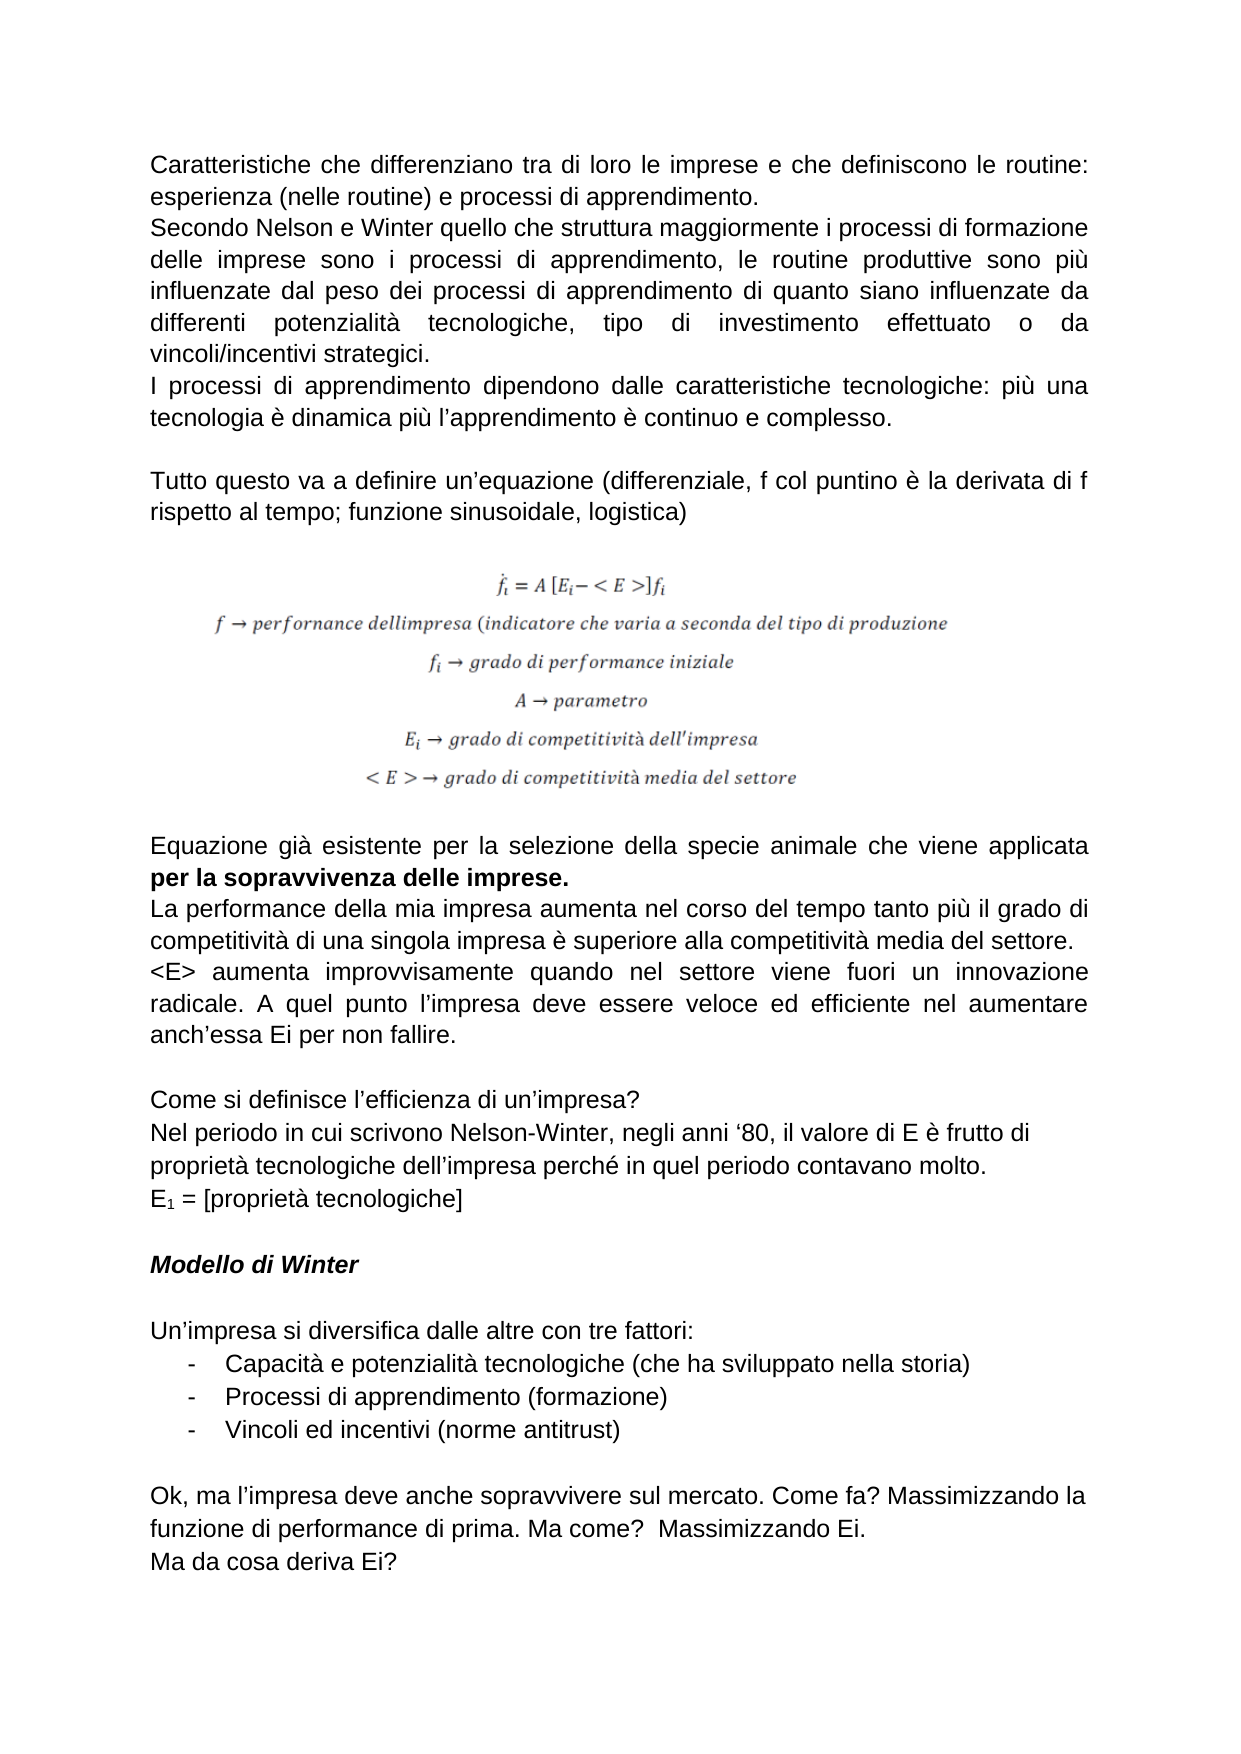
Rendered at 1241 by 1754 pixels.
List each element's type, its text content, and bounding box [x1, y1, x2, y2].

text Ma da cosa deriva Ei? [150, 1547, 1090, 1576]
text Caratteristiche che differenziano tra di loro le imprese e che definiscono le routine: esperienza (nelle routine) e processi di apprendimento. [150, 150, 1090, 210]
list Processi di apprendimento (formazione) [187, 1382, 1090, 1411]
text Secondo Nelson e Winter quello che struttura maggiormente i processi di formazione delle imprese sono i processi di apprendimento, le routine produttive sono più influenzate dal peso dei processi di apprendimento di quanto siano influenzate da differenti potenzialità tecnologiche, tipo di investimento effettuato o da vincoli/incentivi strategici. [150, 213, 1090, 368]
text Equazione già esistente per la selezione della specie animale che viene applicata per la sopravvivenza delle imprese. [150, 831, 1090, 891]
text Nel periodo in cui scrivono Nelson-Winter, negli anni ‘80, il valore di E è frutto di proprietà tecnologiche dell’impresa perché in quel periodo contavano molto. [150, 1118, 1090, 1180]
text E1 = [proprietà tecnologiche] [150, 1184, 1090, 1213]
text I processi di apprendimento dipendono dalle caratteristiche tecnologiche: più una tecnologia è dinamica più l’apprendimento è continuo e complesso. [150, 371, 1090, 431]
text La performance della mia impresa aumenta nel corso del tempo tanto più il grado di competitività di una singola impresa è superiore alla competitività media del settore. [150, 894, 1090, 954]
text Un’impresa si diversifica dalle altre con tre fattori: [150, 1316, 1090, 1345]
picture [150, 560, 1027, 797]
text Tutto questo va a definire un’equazione (differenziale, f col puntino è la derivata di f rispetto al tempo; funzione sinusoidale, logistica) [150, 466, 1090, 526]
text <E> aumenta improvvisamente quando nel settore viene fuori un innovazione radicale. A quel punto l’impresa deve essere veloce ed efficiente nel aumentare anch’essa Ei per non fallire. [150, 957, 1090, 1049]
text Modello di Winter [150, 1250, 1090, 1279]
list Capacità e potenzialità tecnologiche (che ha sviluppato nella storia) [187, 1349, 1090, 1378]
text Ok, ma l’impresa deve anche sopravvivere sul mercato. Come fa? Massimizzando la funzione di performance di prima. Ma come? Massimizzando Ei. [150, 1481, 1090, 1543]
text Come si definisce l’efficienza di un’impresa? [150, 1085, 1090, 1114]
list Vincoli ed incentivi (norme antitrust) [187, 1415, 1090, 1444]
